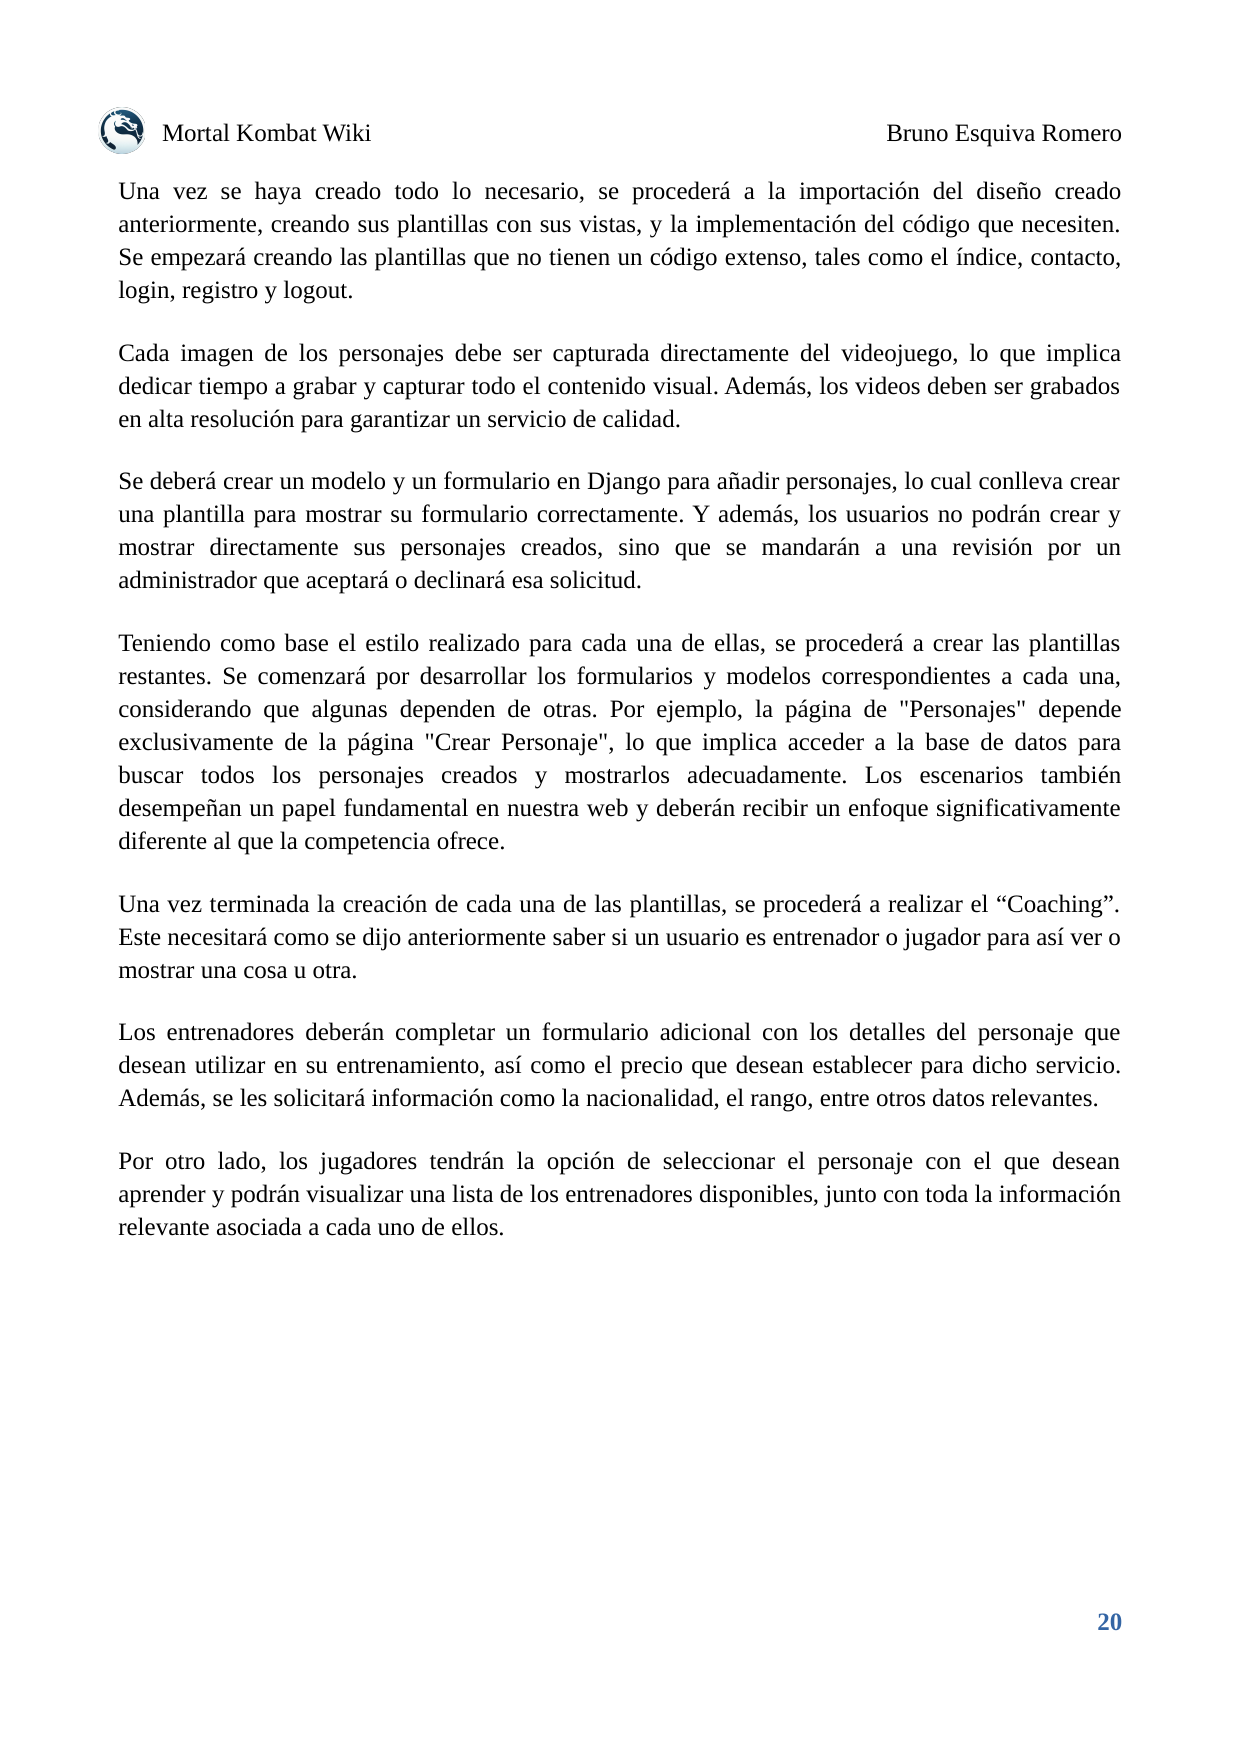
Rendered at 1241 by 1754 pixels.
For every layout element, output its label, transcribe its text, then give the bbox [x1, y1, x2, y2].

text Teniendo como base el estilo realizado para cada una de ellas, se procederá a crear las plantillas restantes. Se comenzará por desarrollar los formularios y modelos correspondientes a cada una, considerando que algunas dependen de otras. Por ejemplo, la página de "Personajes" depende exclusivamente de la página "Crear Personaje", lo que implica acceder a la base de datos para buscar todos los personajes creados y mostrarlos adecuadamente. Los escenarios también desempeñan un papel fundamental en nuestra web y deberán recibir un enfoque significativamente diferente al que la competencia ofrece. [118, 628, 1122, 855]
text Una vez se haya creado todo lo necesario, se procederá a la importación del diseño creado anteriormente, creando sus plantillas con sus vistas, y la implementación del código que necesiten. Se empezará creando las plantillas que no tienen un código extenso, tales como el índice, contacto, login, registro y logout. [118, 176, 1122, 304]
text Se deberá crear un modelo y un formulario en Django para añadir personajes, lo cual conlleva crear una plantilla para mostrar su formulario correctamente. Y además, los usuarios no podrán crear y mostrar directamente sus personajes creados, sino que se mandarán a una revisión por un administrador que aceptará o declinará esa solicitud. [118, 466, 1122, 594]
text Los entrenadores deberán completar un formulario adicional con los detalles del personaje que desean utilizar en su entrenamiento, así como el precio que desean establecer para dicho servicio. Además, se les solicitará información como la nacionalidad, el rango, entre otros datos relevantes. [118, 1017, 1122, 1112]
text Cada imagen de los personajes debe ser capturada directamente del videojuego, lo que implica dedicar tiempo a grabar y capturar todo el contenido visual. Además, los videos deben ser grabados en alta resolución para garantizar un servicio de calidad. [118, 338, 1122, 433]
text Por otro lado, los jugadores tendrán la opción de seleccionar el personaje con el que desean aprender y podrán visualizar una lista de los entrenadores disponibles, junto con toda la información relevante asociada a cada uno de ellos. [118, 1146, 1122, 1241]
picture [98, 107, 145, 154]
text Una vez terminada la creación de cada una de las plantillas, se procederá a realizar el “Coaching”. Este necesitará como se dijo anteriormente saber si un usuario es entrenador o jugador para así ver o mostrar una cosa u otra. [118, 889, 1122, 983]
